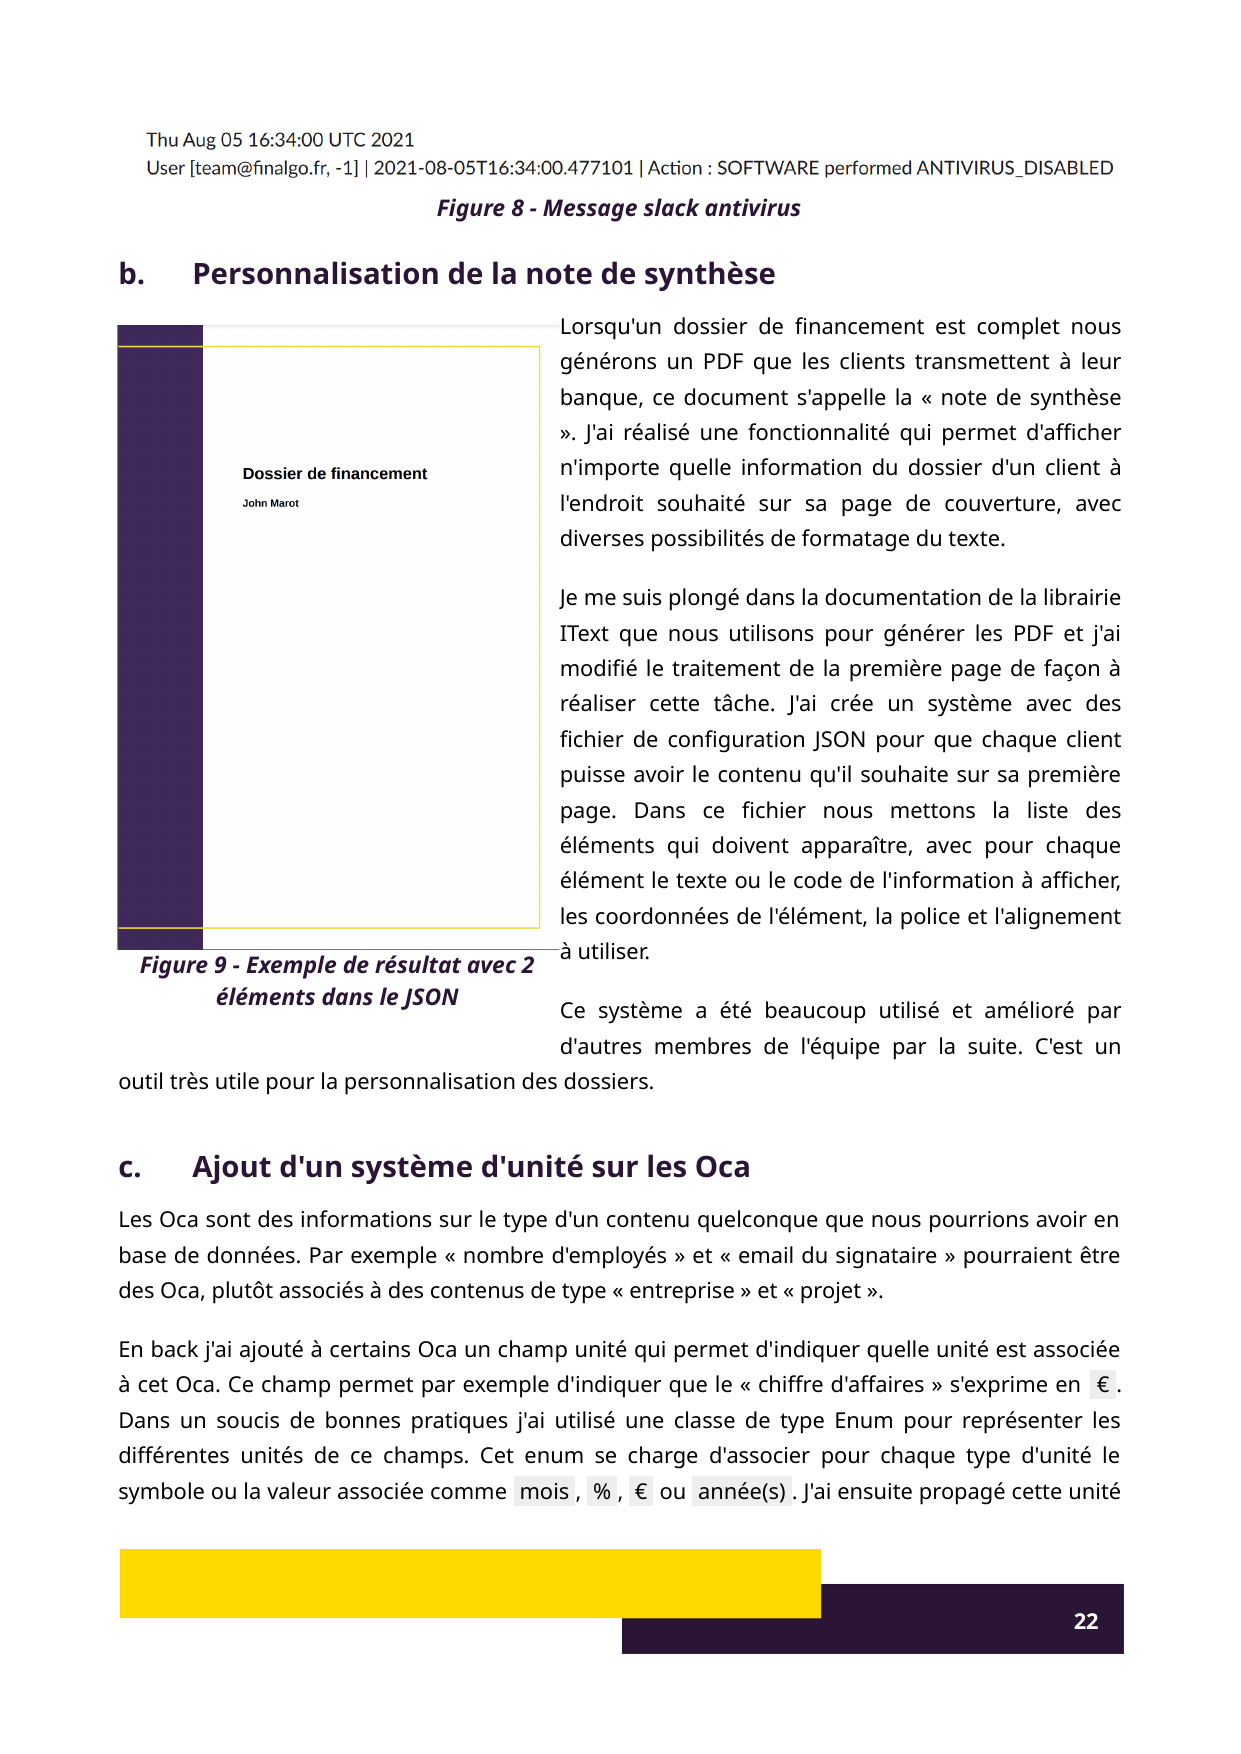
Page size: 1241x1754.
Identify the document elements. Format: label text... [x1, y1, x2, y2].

text Je me suis plongé dans la documentation de la librairie IText que nous utilisons pour générer les PDF et j'ai modifié le traitement de la première page de façon à réaliser cette tâche. J'ai crée un système avec des fichier de configuration JSON pour que chaque client puisse avoir le contenu qu'il souhaite sur sa première page. Dans ce fichier nous mettons la liste des éléments qui doivent apparaître, avec pour chaque élément le texte ou le code de l'information à afficher, les coordonnées de l'élément, la police et l'alignement à utiliser. [559, 577, 1122, 966]
text Les Oca sont des informations sur le type d'un contenu quelconque que nous pourrions avoir en base de données. Par exemple « nombre d'employés » et « email du signataire » pourraient être des Oca, plutôt associés à des contenus de type « entreprise » et « projet ». [118, 1198, 1122, 1305]
text En back j'ai ajouté à certains Oca un champ unité qui permet d'indiquer quelle unité est associée à cet Oca. Ce champ permet par exemple d'indiquer que le « chiffre d'affaires » s'exprime en € . Dans un soucis de bonnes pratiques j'ai utilisé une classe de type Enum pour représenter les différentes unités de ce champs. Cet enum se charge d'associer pour chaque type d'unité le symbole ou la valeur associée comme mois , % , € ou année(s) . J'ai ensuite propagé cette unité [118, 1328, 1122, 1506]
picture [119, 1549, 1124, 1654]
picture [117, 325, 560, 950]
subtitle b. Personnalisation de la note de synthèse [118, 253, 1122, 293]
text Figure 8 - Message slack antivirus [118, 192, 1122, 223]
subtitle c. Ajout d'un système d'unité sur les Oca [118, 1146, 1122, 1186]
text Ce système a été beaucoup utilisé et amélioré par d'autres membres de l'équipe par la suite. C'est un outil très utile pour la personnalisation des dossiers. [118, 990, 1122, 1096]
text [117, 1012, 559, 1051]
picture [118, 118, 1123, 192]
text Figure 9 - Exemple de résultat avec 2 éléments dans le JSON [117, 950, 559, 1012]
text Lorsqu'un dossier de financement est complet nous générons un PDF que les clients transmettent à leur banque, ce document s'appelle la « note de synthèse ». J'ai réalisé une fonctionnalité qui permet d'afficher n'importe quelle information du dossier d'un client à l'endroit souhaité sur sa page de couverture, avec diverses possibilités de formatage du texte. [118, 305, 1122, 553]
